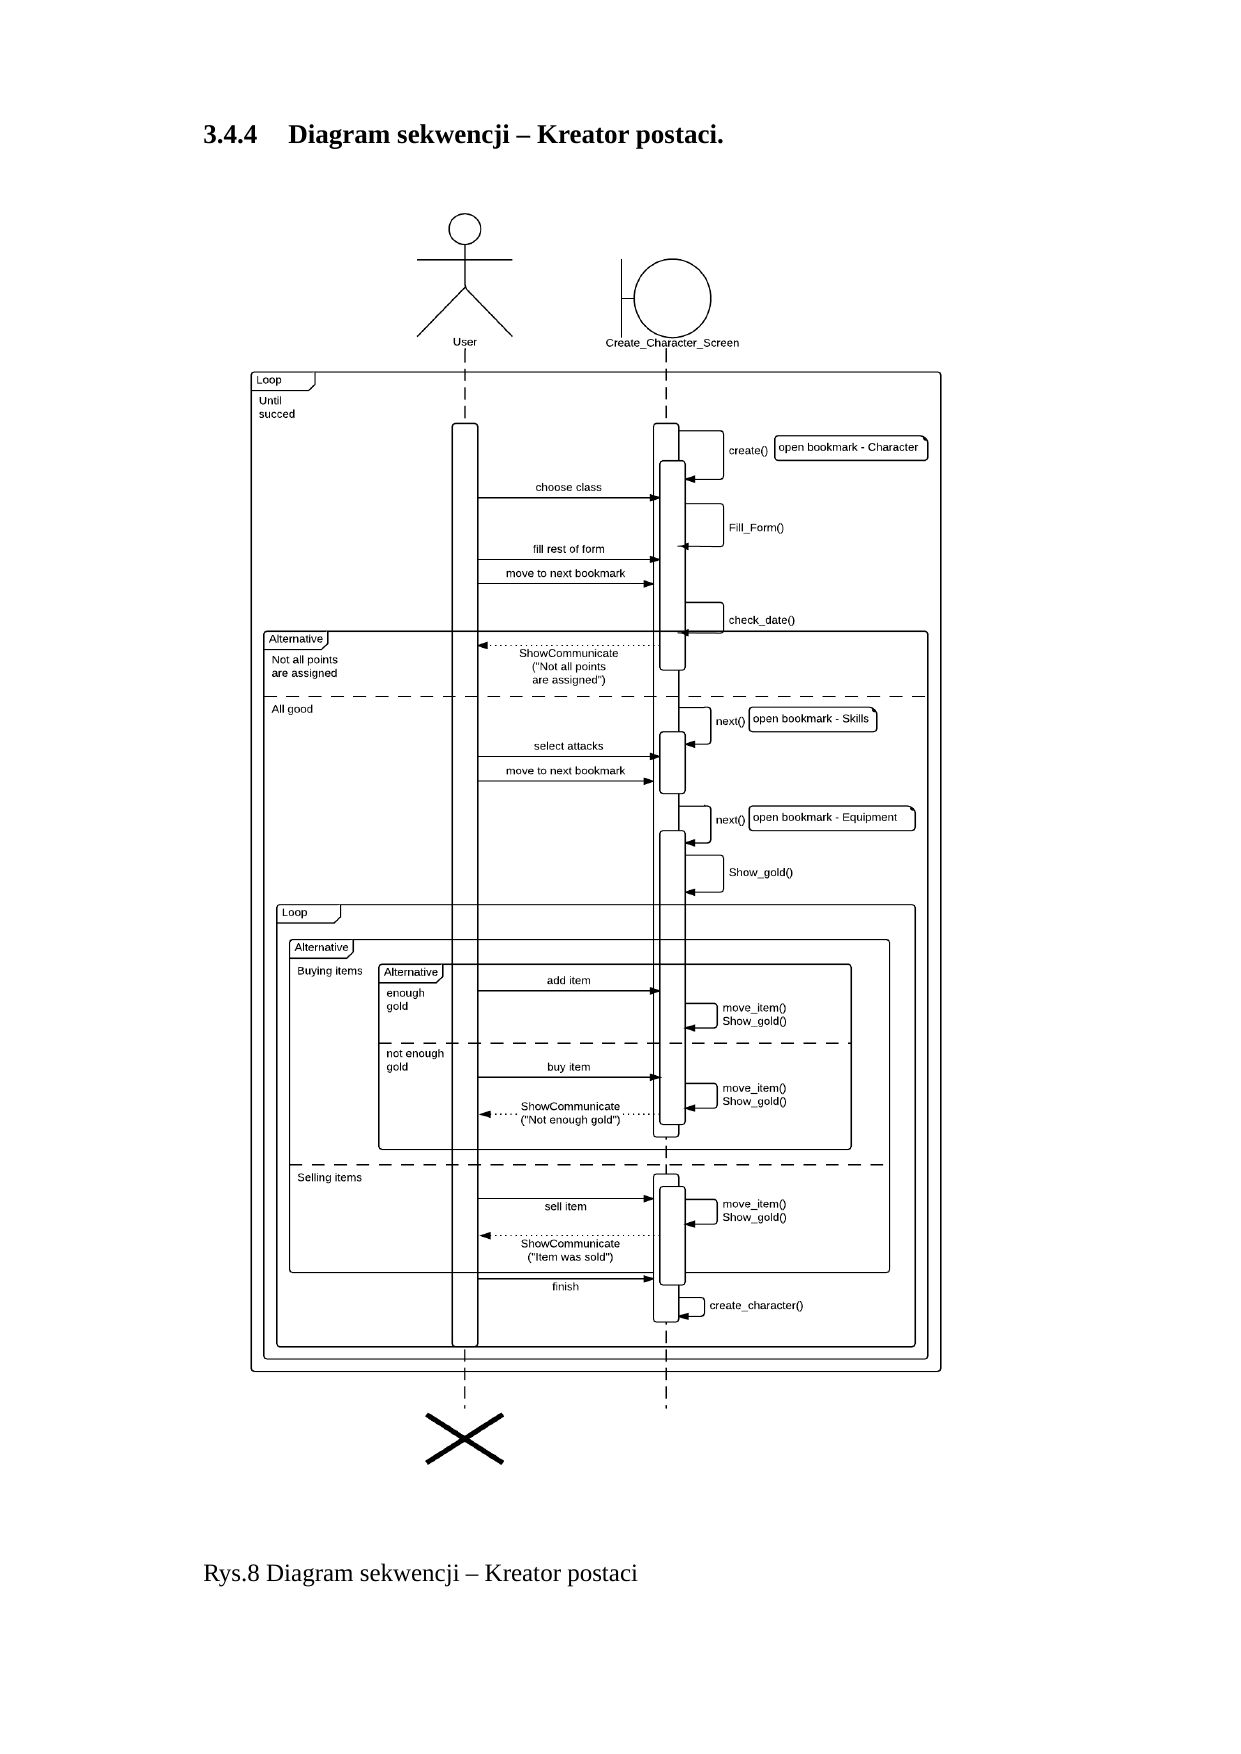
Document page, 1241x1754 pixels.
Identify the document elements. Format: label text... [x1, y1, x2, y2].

text Rys.8 Diagram sekwencji – Kreator postaci [118, 180, 1122, 1586]
picture [187, 162, 1017, 1529]
text 3.4.4 Diagram sekwencji – Kreator postaci. [118, 118, 1122, 149]
